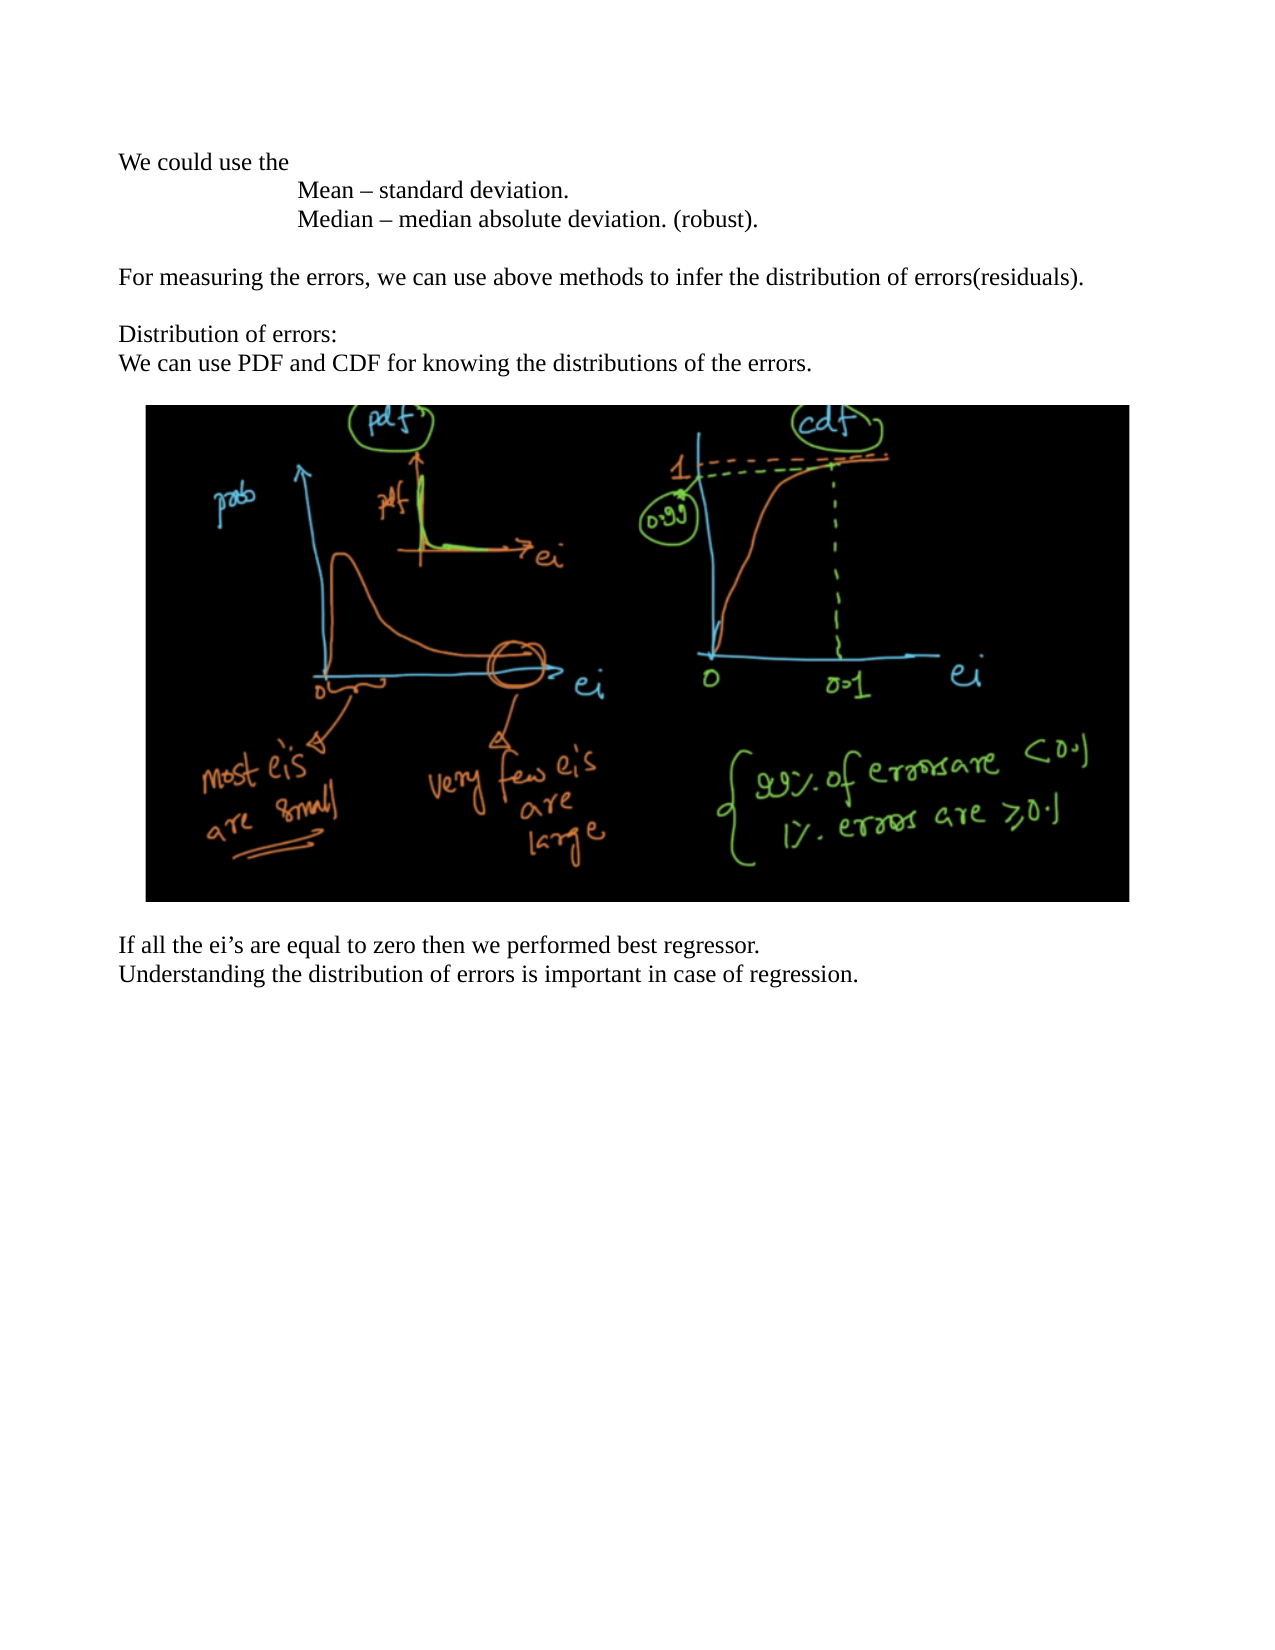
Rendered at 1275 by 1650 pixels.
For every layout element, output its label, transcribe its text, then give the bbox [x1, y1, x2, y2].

text Distribution of errors: [118, 319, 1157, 348]
picture [145, 405, 1130, 902]
text Mean – standard deviation. [118, 176, 1157, 204]
text Median – median absolute deviation. (robust). [118, 204, 1157, 233]
text We can use PDF and CDF for knowing the distributions of the errors. [118, 348, 1157, 377]
text Understanding the distribution of errors is important in case of regression. [118, 959, 1157, 988]
text If all the ei’s are equal to zero then we performed best regressor. [118, 931, 1157, 959]
text We could use the [118, 147, 1157, 176]
text For measuring the errors, we can use above methods to infer the distribution of errors(residuals). [118, 262, 1157, 291]
